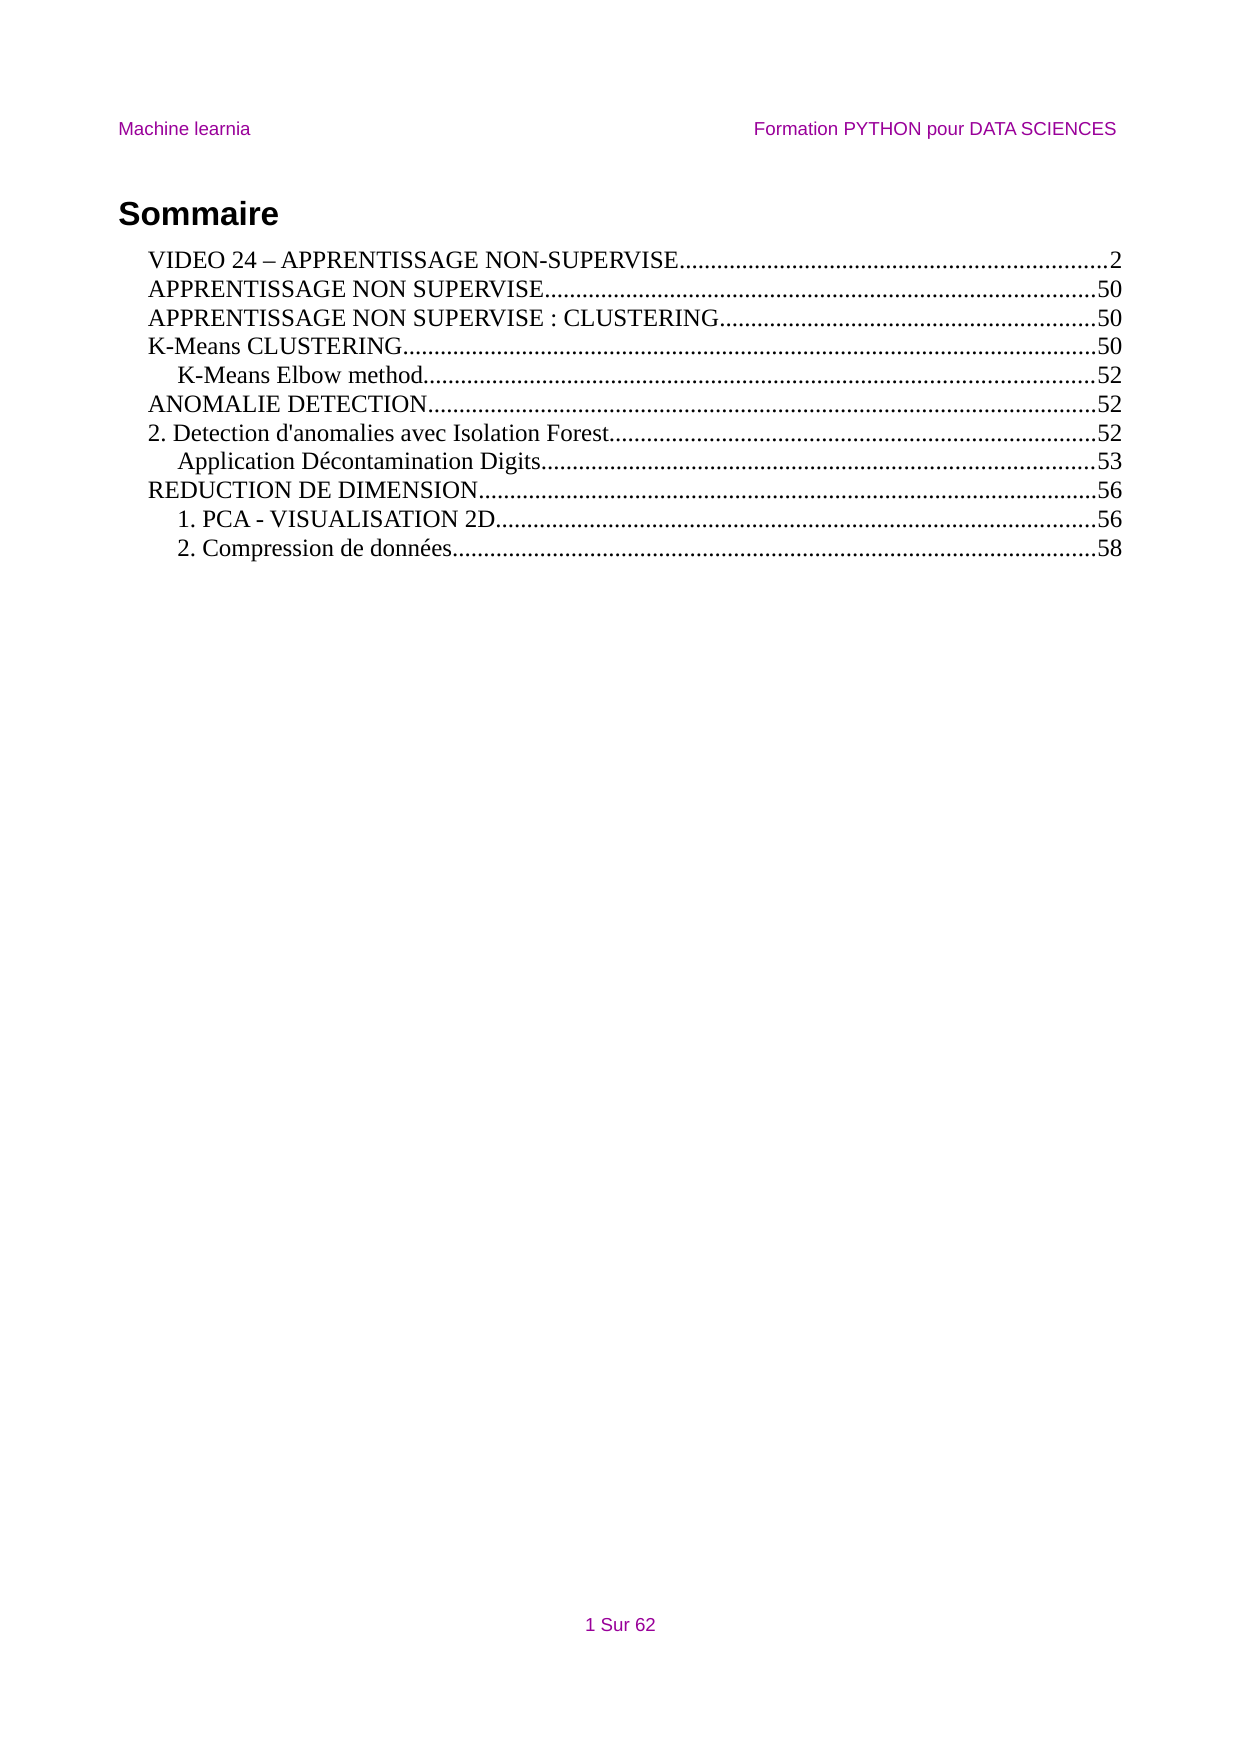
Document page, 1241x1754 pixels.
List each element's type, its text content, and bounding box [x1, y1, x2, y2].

text APPRENTISSAGE NON SUPERVISE : CLUSTERING 50 [148, 303, 1122, 331]
text 1. PCA - VISUALISATION 2D 56 [177, 504, 1122, 533]
text VIDEO 24 – APPRENTISSAGE NON-SUPERVISE 2 [148, 245, 1122, 274]
text Application Décontamination Digits 53 [177, 446, 1122, 475]
text ANOMALIE DETECTION 52 [148, 389, 1122, 418]
text 2. Compression de données 58 [177, 533, 1122, 561]
text REDUCTION DE DIMENSION 56 [148, 475, 1122, 504]
text K-Means CLUSTERING 50 [148, 331, 1122, 360]
text APPRENTISSAGE NON SUPERVISE 50 [148, 274, 1122, 303]
text 2. Detection d'anomalies avec Isolation Forest 52 [148, 418, 1122, 446]
text K-Means Elbow method 52 [177, 360, 1122, 389]
subtitle Sommaire [118, 194, 1122, 233]
